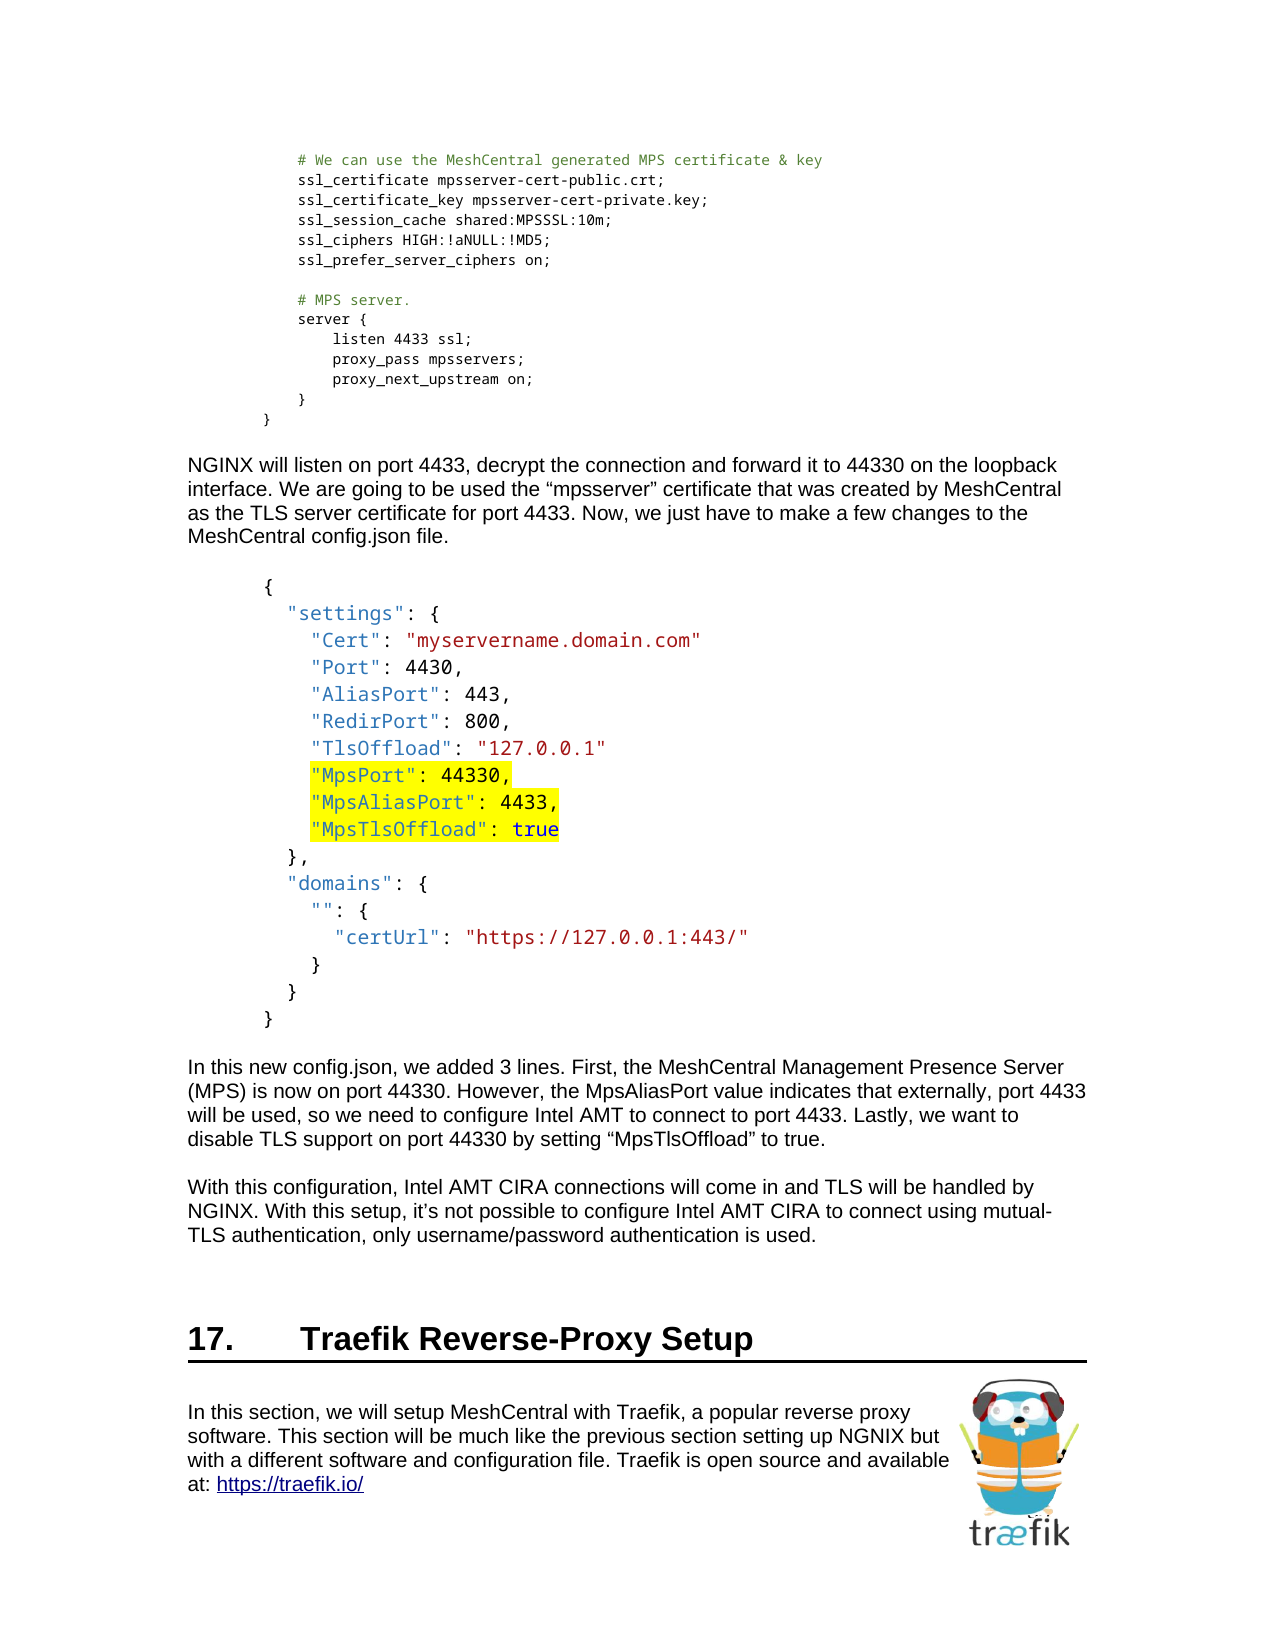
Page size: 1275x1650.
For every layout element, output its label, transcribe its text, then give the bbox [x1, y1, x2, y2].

text "MpsPort": 44330, [187, 761, 1087, 788]
text NGINX will listen on port 4433, decrypt the connection and forward it to 44330 on the loopback interface. We are going to be used the “mpsserver” certificate that was created by MeshCentral as the TLS server certificate for port 4433. Now, we just have to make a few changes to the MeshCentral config.json file. [187, 452, 1087, 548]
text proxy_next_upstream on; [262, 369, 1087, 389]
subtitle Traefik Reverse-Proxy Setup [187, 1319, 1087, 1363]
text "MpsTlsOffload": true [262, 815, 1087, 842]
text proxy_pass mpsservers; [262, 349, 1087, 369]
text "domains": { [262, 869, 1087, 896]
text }, [262, 842, 1087, 869]
text # MPS server. [262, 289, 1087, 309]
text "": { [262, 896, 1087, 923]
text ssl_ciphers HIGH:!aNULL:!MD5; [262, 229, 1087, 249]
text "Cert": "myservername.domain.com" [262, 626, 1087, 653]
text ssl_certificate_key mpsserver-cert-private.key; [262, 190, 1087, 210]
text "AliasPort": 443, [262, 680, 1087, 707]
text server { [262, 309, 1087, 329]
text { [262, 572, 1087, 599]
text ssl_session_cache shared:MPSSSL:10m; [262, 210, 1087, 229]
text "RedirPort": 800, [262, 707, 1087, 734]
text listen 4433 ssl; [262, 329, 1087, 349]
text "settings": { [262, 599, 1087, 626]
text In this new config.json, we added 3 lines. First, the MeshCentral Management Presence Server (MPS) is now on port 44330. However, the MpsAliasPort value indicates that externally, port 4433 will be used, so we need to configure Intel AMT to connect to port 4433. Lastly, we want to disable TLS support on port 44330 by setting “MpsTlsOffload” to true. [187, 1055, 1087, 1151]
text } [262, 409, 1087, 428]
text With this configuration, Intel AMT CIRA connections will come in and TLS will be handled by NGINX. With this setup, it’s not possible to configure Intel AMT CIRA to connect using mutual-TLS authentication, only username/password authentication is used. [187, 1175, 1087, 1247]
text "TlsOffload": "127.0.0.1" [262, 734, 1087, 761]
text ssl_prefer_server_ciphers on; [262, 249, 1087, 269]
text # We can use the MeshCentral generated MPS certificate & key [262, 150, 1087, 170]
text In this section, we will setup MeshCentral with Traefik, a popular reverse proxy software. This section will be much like the previous section setting up NGNIX but with a different software and configuration file. Traefik is open source and available at: https://traefik.io/ [187, 1399, 1015, 1495]
text } [262, 389, 1087, 409]
text "Port": 4430, [262, 653, 1087, 680]
text "certUrl": "https://127.0.0.1:443/" [262, 923, 1087, 950]
text } [262, 1004, 1087, 1031]
text } [262, 950, 1087, 977]
text ssl_certificate mpsserver-cert-public.crt; [262, 170, 1087, 190]
text "MpsAliasPort": 4433, [187, 788, 1087, 815]
text } [262, 977, 1087, 1004]
text [1022, 1399, 1087, 1495]
